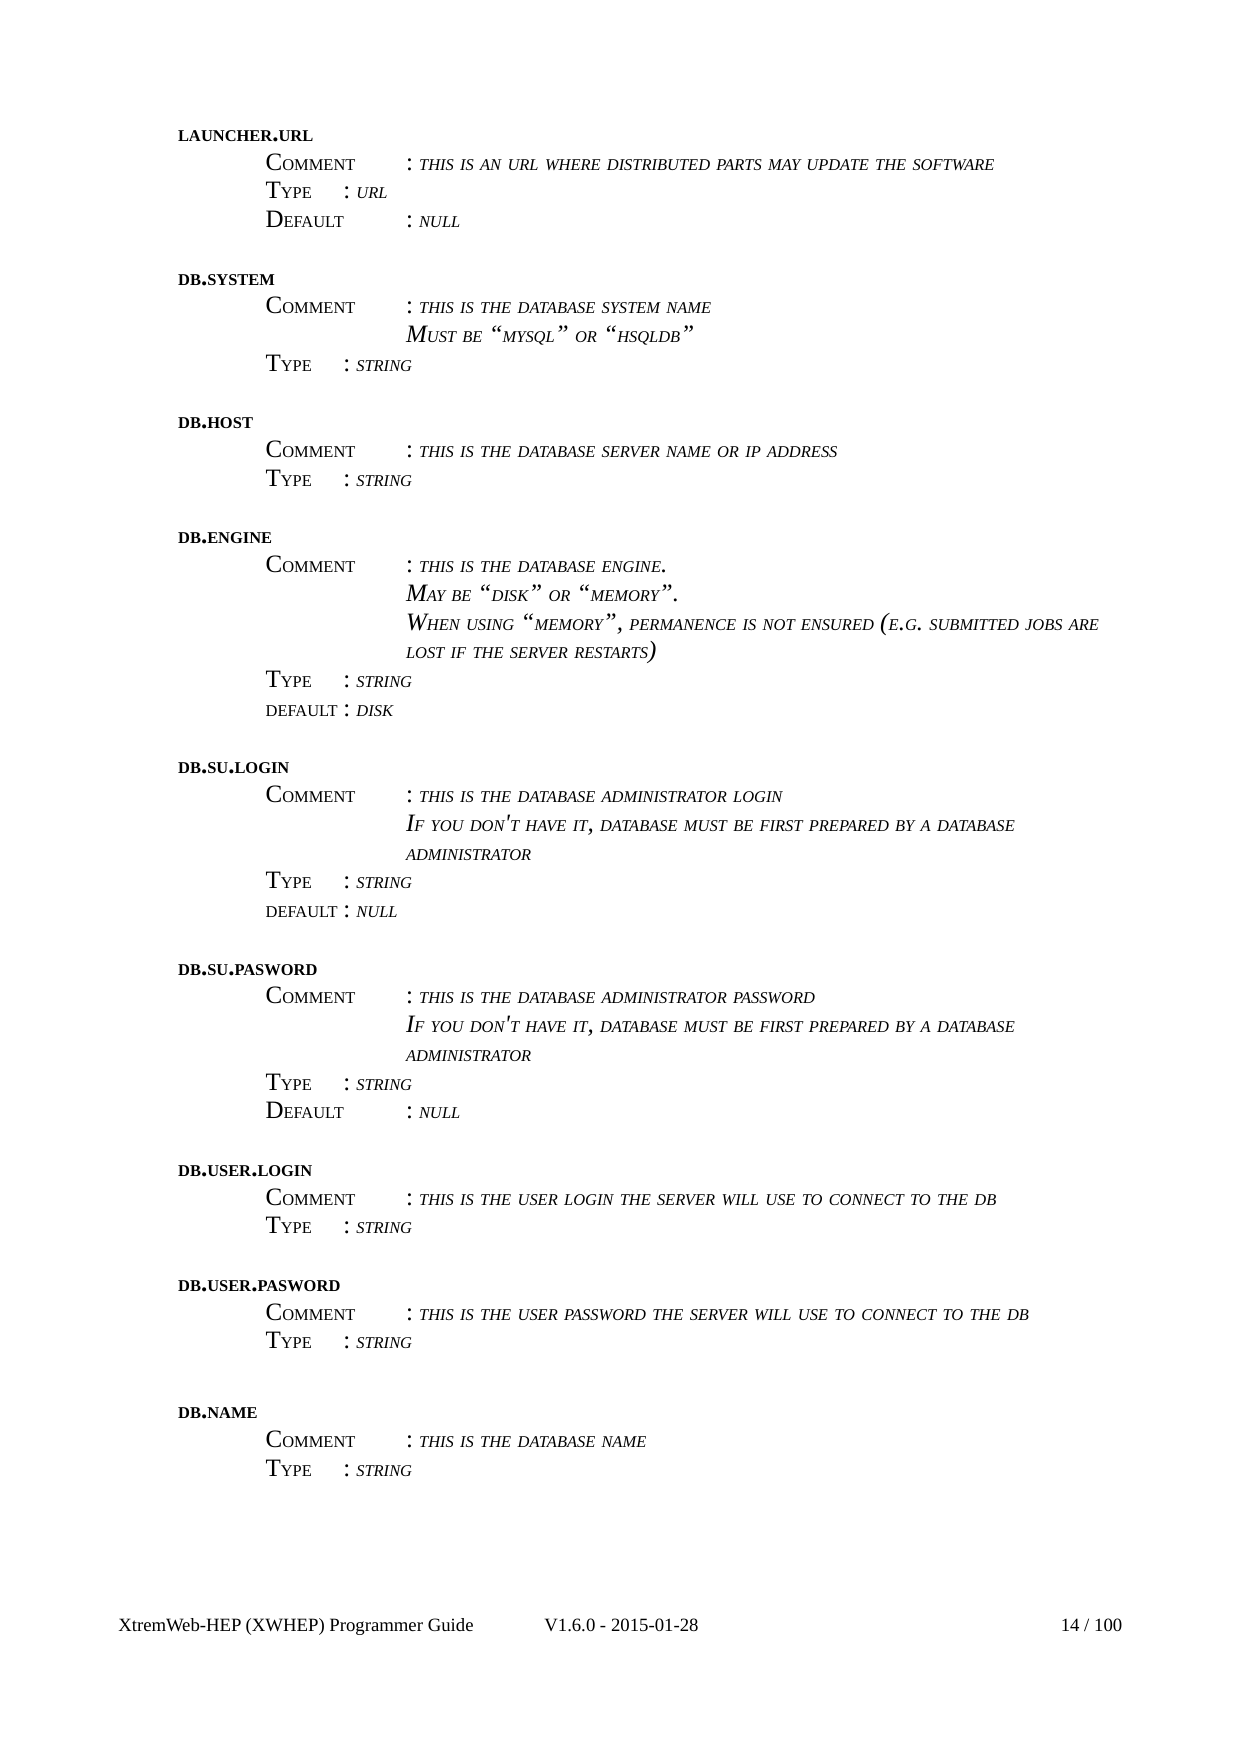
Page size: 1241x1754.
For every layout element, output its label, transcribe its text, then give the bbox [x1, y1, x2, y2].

text Type : url [265, 176, 1122, 204]
text Type : string [265, 1326, 1122, 1354]
text Comment : this is the user login the server will use to connect to the db [265, 1182, 1122, 1211]
text db.user.login [178, 1153, 1122, 1182]
text Comment : this is the database system name Must be “mysql” or “hsqldb” [265, 291, 1122, 348]
text db.user.pasword [178, 1268, 1122, 1297]
text Type : string [265, 866, 1122, 894]
text Comment : this is an url where distributed parts may update the software [265, 147, 1122, 176]
text Comment : this is the database administrator password If you don't have it, database must be first prepared by a database administrator [265, 981, 1122, 1067]
text Comment : this is the database server name or ip address [265, 434, 1122, 463]
text db.name [178, 1396, 1122, 1424]
text Type : string [265, 1453, 1122, 1482]
text db.system [178, 262, 1122, 291]
text db.host [178, 406, 1122, 434]
text Type : string [265, 463, 1122, 492]
text launcher.url [178, 118, 1122, 147]
text db.engine [178, 521, 1122, 549]
text Type : string [265, 348, 1122, 377]
text Type : string [265, 1067, 1122, 1096]
text default : disk [265, 693, 1122, 722]
text default : null [265, 894, 1122, 923]
text Type : string [265, 664, 1122, 693]
text Comment : this is the user password the server will use to connect to the db [265, 1297, 1122, 1326]
text Comment : this is the database administrator login If you don't have it, database must be first prepared by a database administrator [265, 779, 1122, 866]
text Comment : this is the database engine. May be “disk” or “memory”. When using “memory”, permanence is not ensured (e.g. submitted jobs are lost if the server restarts) [265, 549, 1122, 664]
text Type : string [265, 1211, 1122, 1239]
text db.su.pasword [178, 952, 1122, 981]
text Default : null [265, 204, 1122, 233]
text db.su.login [178, 751, 1122, 779]
text Default : null [265, 1096, 1122, 1124]
text Comment : this is the database name [265, 1424, 1122, 1453]
